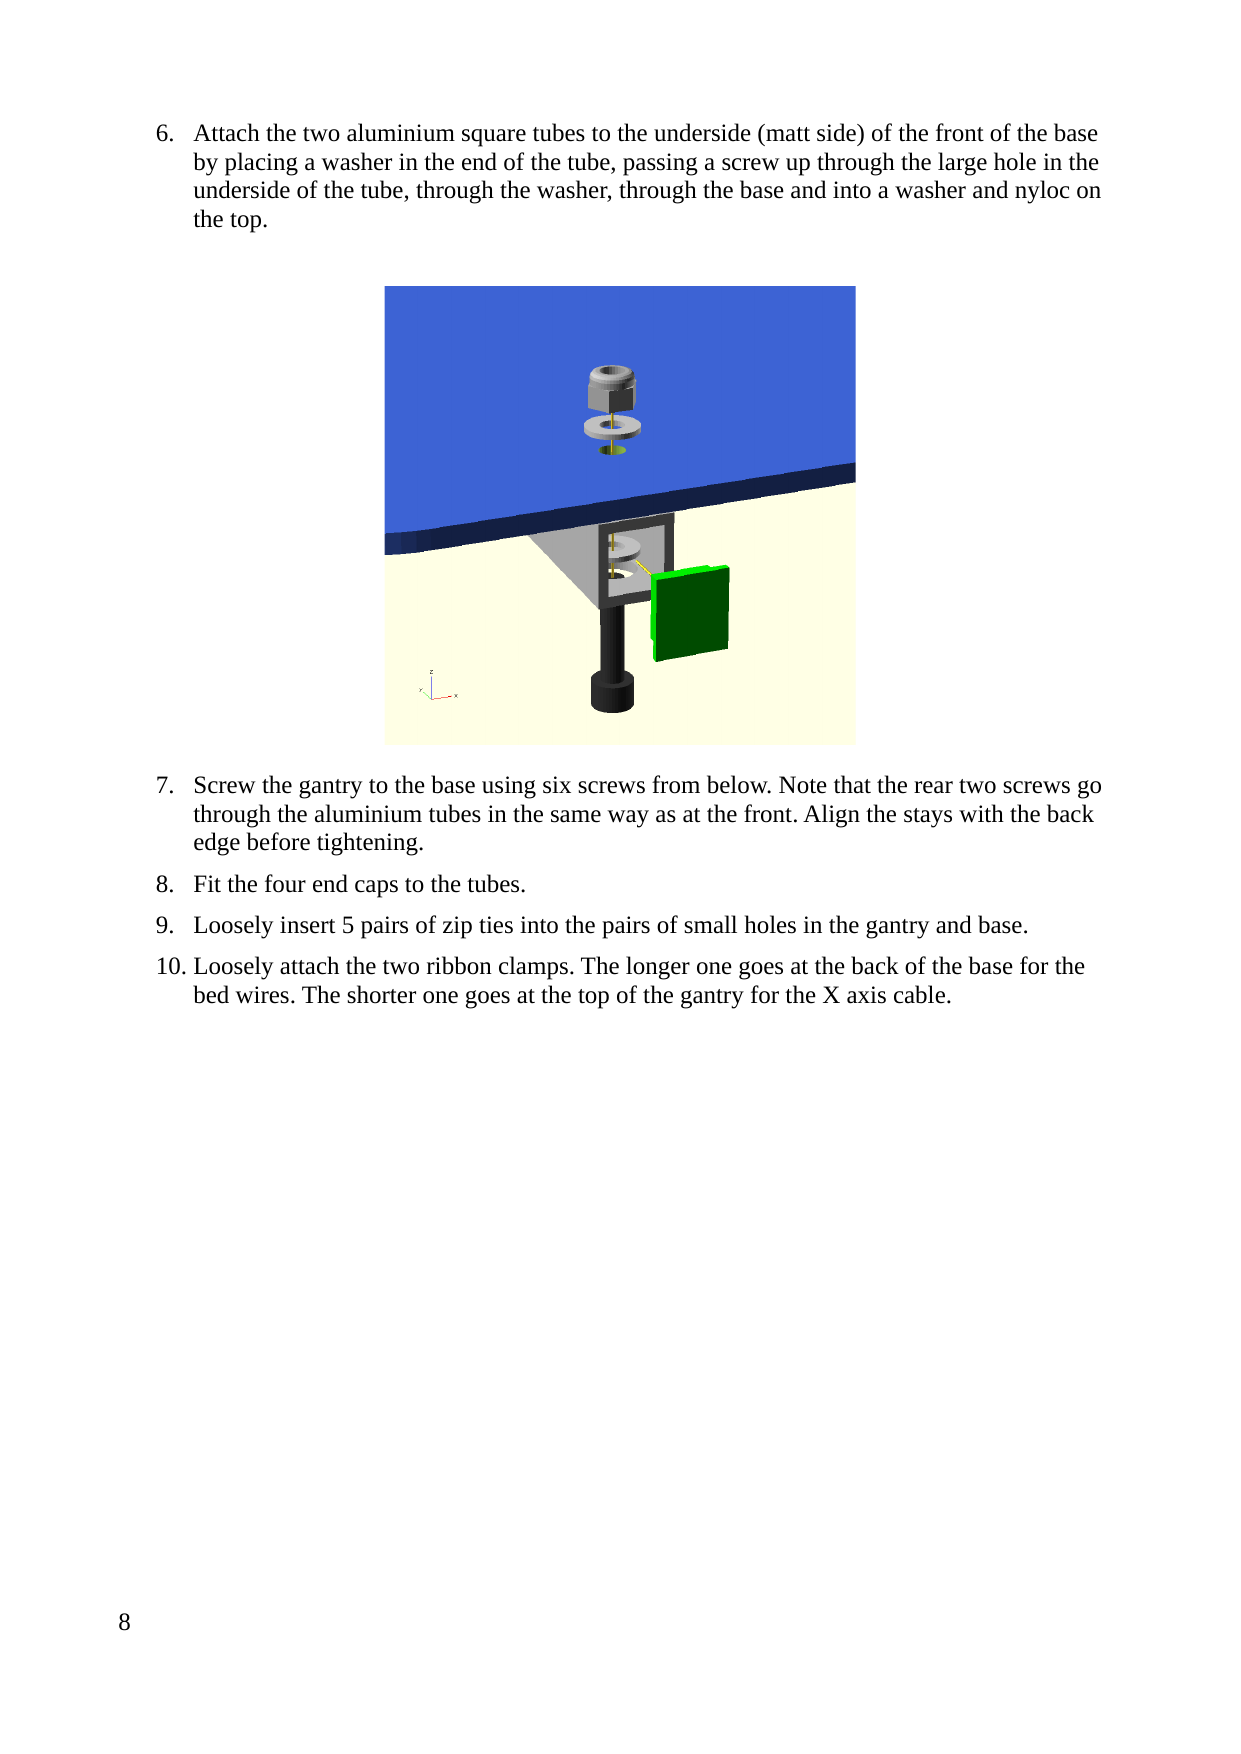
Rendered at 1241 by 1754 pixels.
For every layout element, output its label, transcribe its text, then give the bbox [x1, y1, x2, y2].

list Loosely insert 5 pairs of zip ties into the pairs of small holes in the gantry and base. [156, 910, 1122, 939]
list Screw the gantry to the base using six screws from below. Note that the rear two screws go through the aluminium tubes in the same way as at the front. Align the stays with the back edge before tightening. [156, 770, 1122, 856]
list Fit the four end caps to the tubes. [156, 869, 1122, 897]
list Attach the two aluminium square tubes to the underside (matt side) of the front of the base by placing a washer in the end of the tube, passing a screw up through the large hole in the underside of the tube, through the washer, through the base and into a washer and nyloc on the top. [156, 118, 1122, 233]
picture [384, 286, 856, 745]
list Loosely attach the two ribbon clamps. The longer one goes at the back of the base for the bed wires. The shorter one goes at the top of the gantry for the X axis cable. [156, 951, 1122, 1009]
